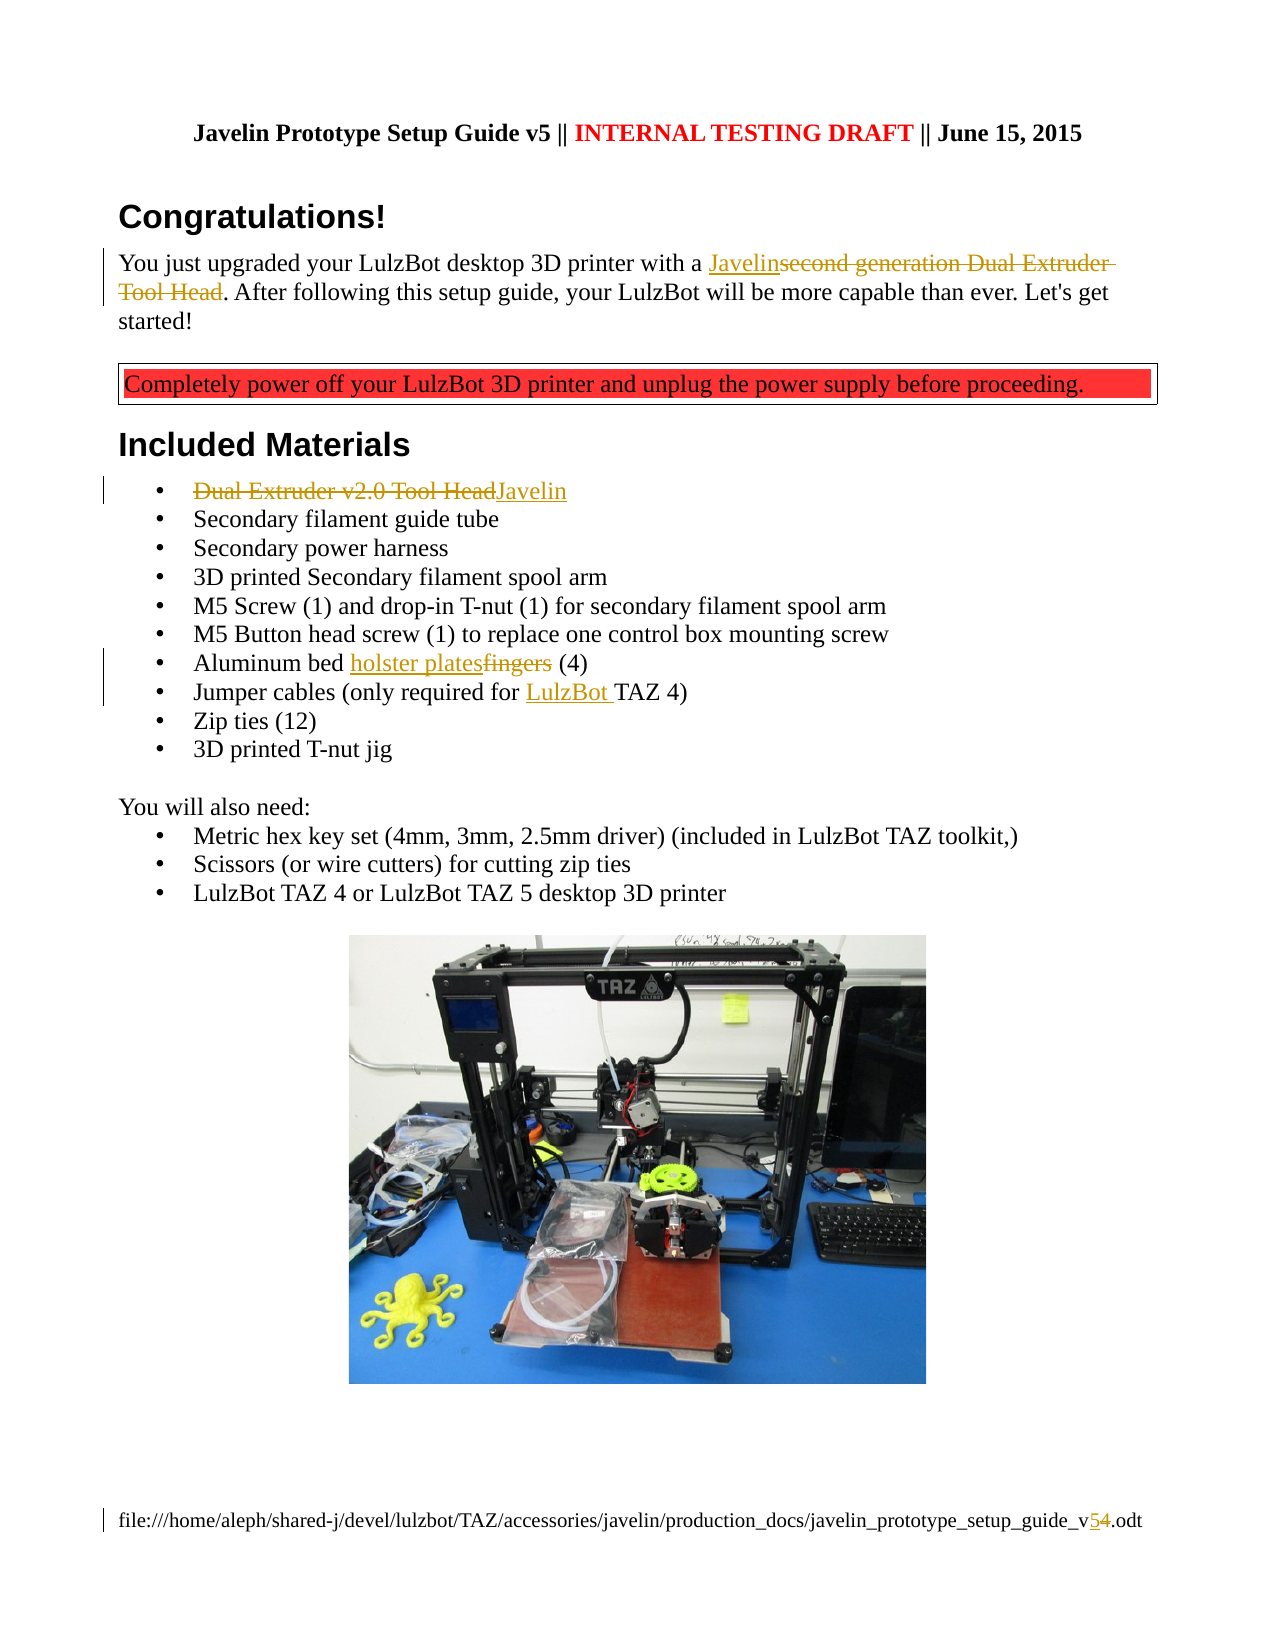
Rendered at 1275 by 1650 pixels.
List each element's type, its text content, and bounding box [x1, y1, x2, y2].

list Secondary filament guide tube [156, 504, 1157, 533]
list Jumper cables (only required for LulzBot TAZ 4) [156, 677, 1157, 706]
list M5 Screw (1) and drop-in T-nut (1) for secondary filament spool arm [156, 591, 1157, 619]
list 3D printed T-nut jig [156, 734, 1157, 763]
list Metric hex key set (4mm, 3mm, 2.5mm driver) (included in LulzBot TAZ toolkit,) [156, 821, 1157, 849]
list 3D printed Secondary filament spool arm [156, 562, 1157, 591]
list M5 Button head screw (1) to replace one control box mounting screw [156, 619, 1157, 648]
list Zip ties (12) [156, 706, 1157, 734]
list Secondary power harness [156, 533, 1157, 562]
list Aluminum bed holster plates (4) [156, 648, 1157, 677]
text You just upgraded your LulzBot desktop 3D printer with a Javelin. After following this setup guide, your LulzBot will be more capable than ever. Let's get started! [118, 248, 1157, 334]
text You will also need: [118, 792, 1157, 821]
subtitle Congratulations! [118, 197, 1157, 236]
list LulzBot TAZ 4 or LulzBot TAZ 5 desktop 3D printer [156, 878, 1157, 907]
table_header Completely power off your LulzBot 3D printer and unplug the power supply before proceeding. [119, 364, 1157, 404]
picture [348, 935, 927, 1384]
list Javelin [156, 476, 1157, 504]
subtitle Included Materials [118, 424, 1157, 463]
list Scissors (or wire cutters) for cutting zip ties [156, 849, 1157, 878]
